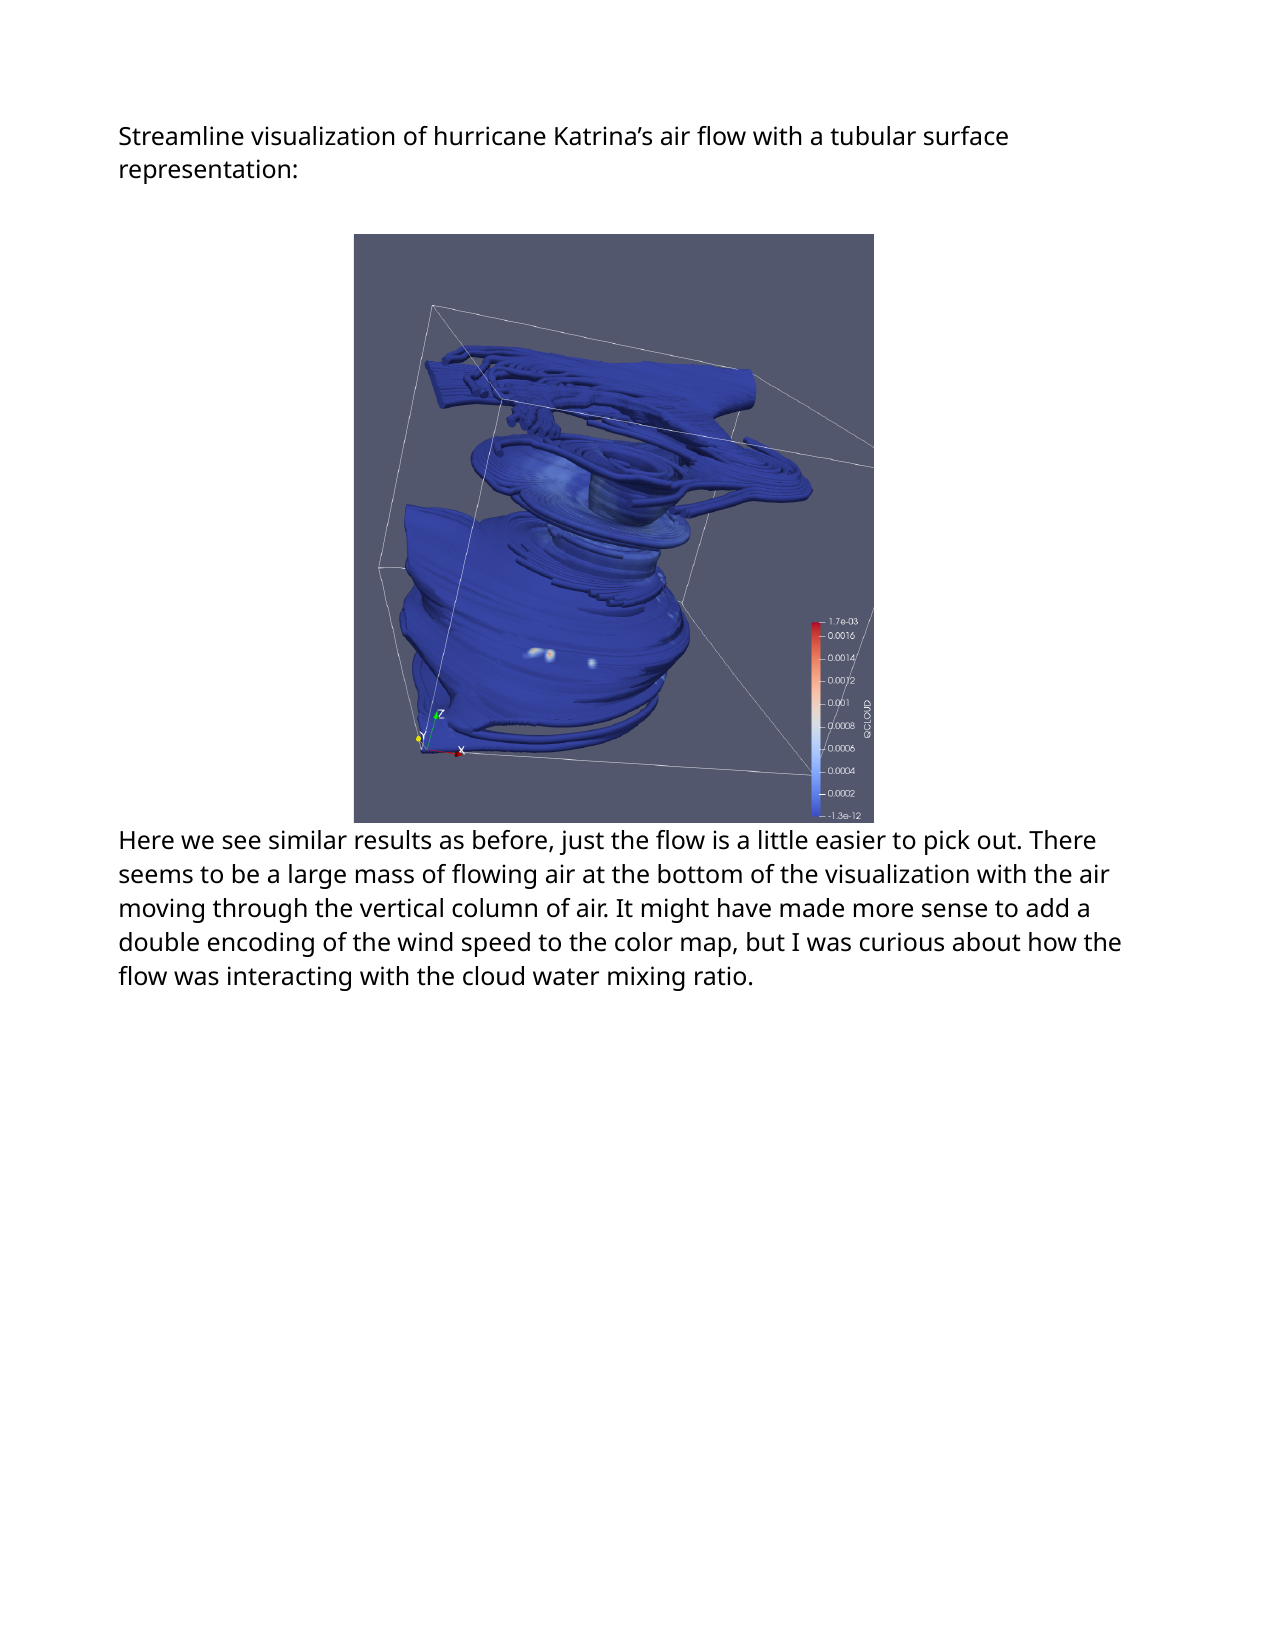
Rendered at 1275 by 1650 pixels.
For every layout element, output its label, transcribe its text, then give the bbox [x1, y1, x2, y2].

picture [353, 234, 874, 823]
text Here we see similar results as before, just the flow is a little easier to pick out. There seems to be a large mass of flowing air at the bottom of the visualization with the air moving through the vertical column of air. It might have made more sense to add a double encoding of the wind speed to the color map, but I was curious about how the flow was interacting with the cloud water mixing ratio. [118, 220, 1157, 993]
text Streamline visualization of hurricane Katrina’s air flow with a tubular surface representation: [118, 118, 1157, 186]
